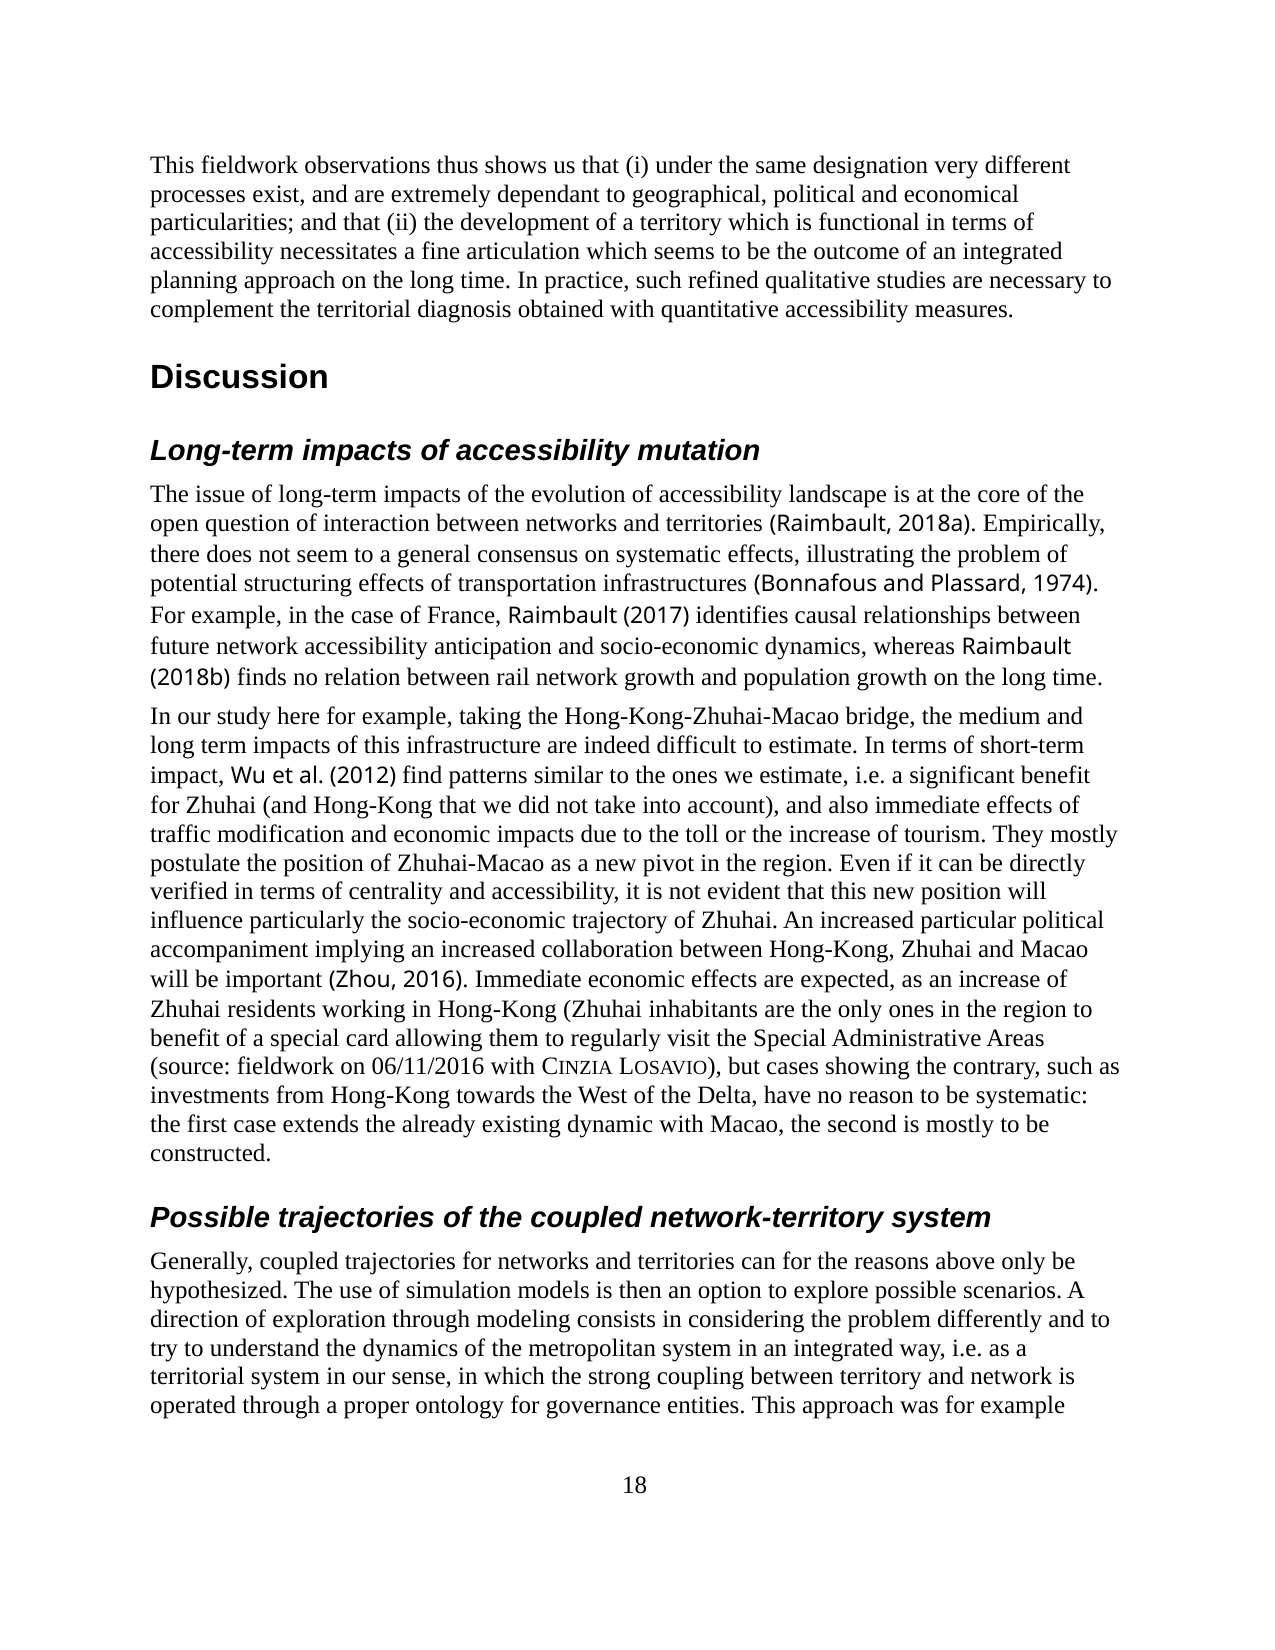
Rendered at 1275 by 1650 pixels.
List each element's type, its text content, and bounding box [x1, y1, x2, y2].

text Generally, coupled trajectories for networks and territories can for the reasons above only be hypothesized. The use of simulation models is then an option to explore possible scenarios. A direction of exploration through modeling consists in considering the problem differently and to try to understand the dynamics of the metropolitan system in an integrated way, i.e. as a territorial system in our sense, in which the strong coupling between territory and network is operated through a proper ontology for governance entities. This approach was for example [150, 1246, 1125, 1419]
text The issue of long-term impacts of the evolution of accessibility landscape is at the core of the open question of interaction between networks and territories (Raimbault, 2018a). Empirically, there does not seem to a general consensus on systematic effects, illustrating the problem of potential structuring effects of transportation infrastructures (Bonnafous and Plassard, 1974). For example, in the case of France, Raimbault (2017) identifies causal relationships between future network accessibility anticipation and socio-economic dynamics, whereas Raimbault (2018b) finds no relation between rail network growth and population growth on the long time. [150, 479, 1125, 692]
subtitle Discussion [150, 356, 1125, 395]
text In our study here for example, taking the Hong-Kong-Zhuhai-Macao bridge, the medium and long term impacts of this infrastructure are indeed difficult to estimate. In terms of short-term impact, Wu et al. (2012) find patterns similar to the ones we estimate, i.e. a significant benefit for Zhuhai (and Hong-Kong that we did not take into account), and also immediate effects of traffic modification and economic impacts due to the toll or the increase of tourism. They mostly postulate the position of Zhuhai-Macao as a new pivot in the region. Even if it can be directly verified in terms of centrality and accessibility, it is not evident that this new position will influence particularly the socio-economic trajectory of Zhuhai. An increased particular political accompaniment implying an increased collaboration between Hong-Kong, Zhuhai and Macao will be important (Zhou, 2016). Immediate economic effects are expected, as an increase of Zhuhai residents working in Hong-Kong (Zhuhai inhabitants are the only ones in the region to benefit of a special card allowing them to regularly visit the Special Administrative Areas (source: fieldwork on 06/11/2016 with Cinzia Losavio), but cases showing the contrary, such as investments from Hong-Kong towards the West of the Delta, have no reason to be systematic: the first case extends the already existing dynamic with Macao, the second is mostly to be constructed. [150, 701, 1125, 1166]
subtitle Long-term impacts of accessibility mutation [150, 433, 1125, 466]
text This fieldwork observations thus shows us that (i) under the same designation very different processes exist, and are extremely dependant to geographical, political and economical particularities; and that (ii) the development of a territory which is functional in terms of accessibility necessitates a fine articulation which seems to be the outcome of an integrated planning approach on the long time. In practice, such refined qualitative studies are necessary to complement the territorial diagnosis obtained with quantitative accessibility measures. [150, 150, 1125, 322]
subtitle Possible trajectories of the coupled network-territory system [150, 1200, 1125, 1234]
